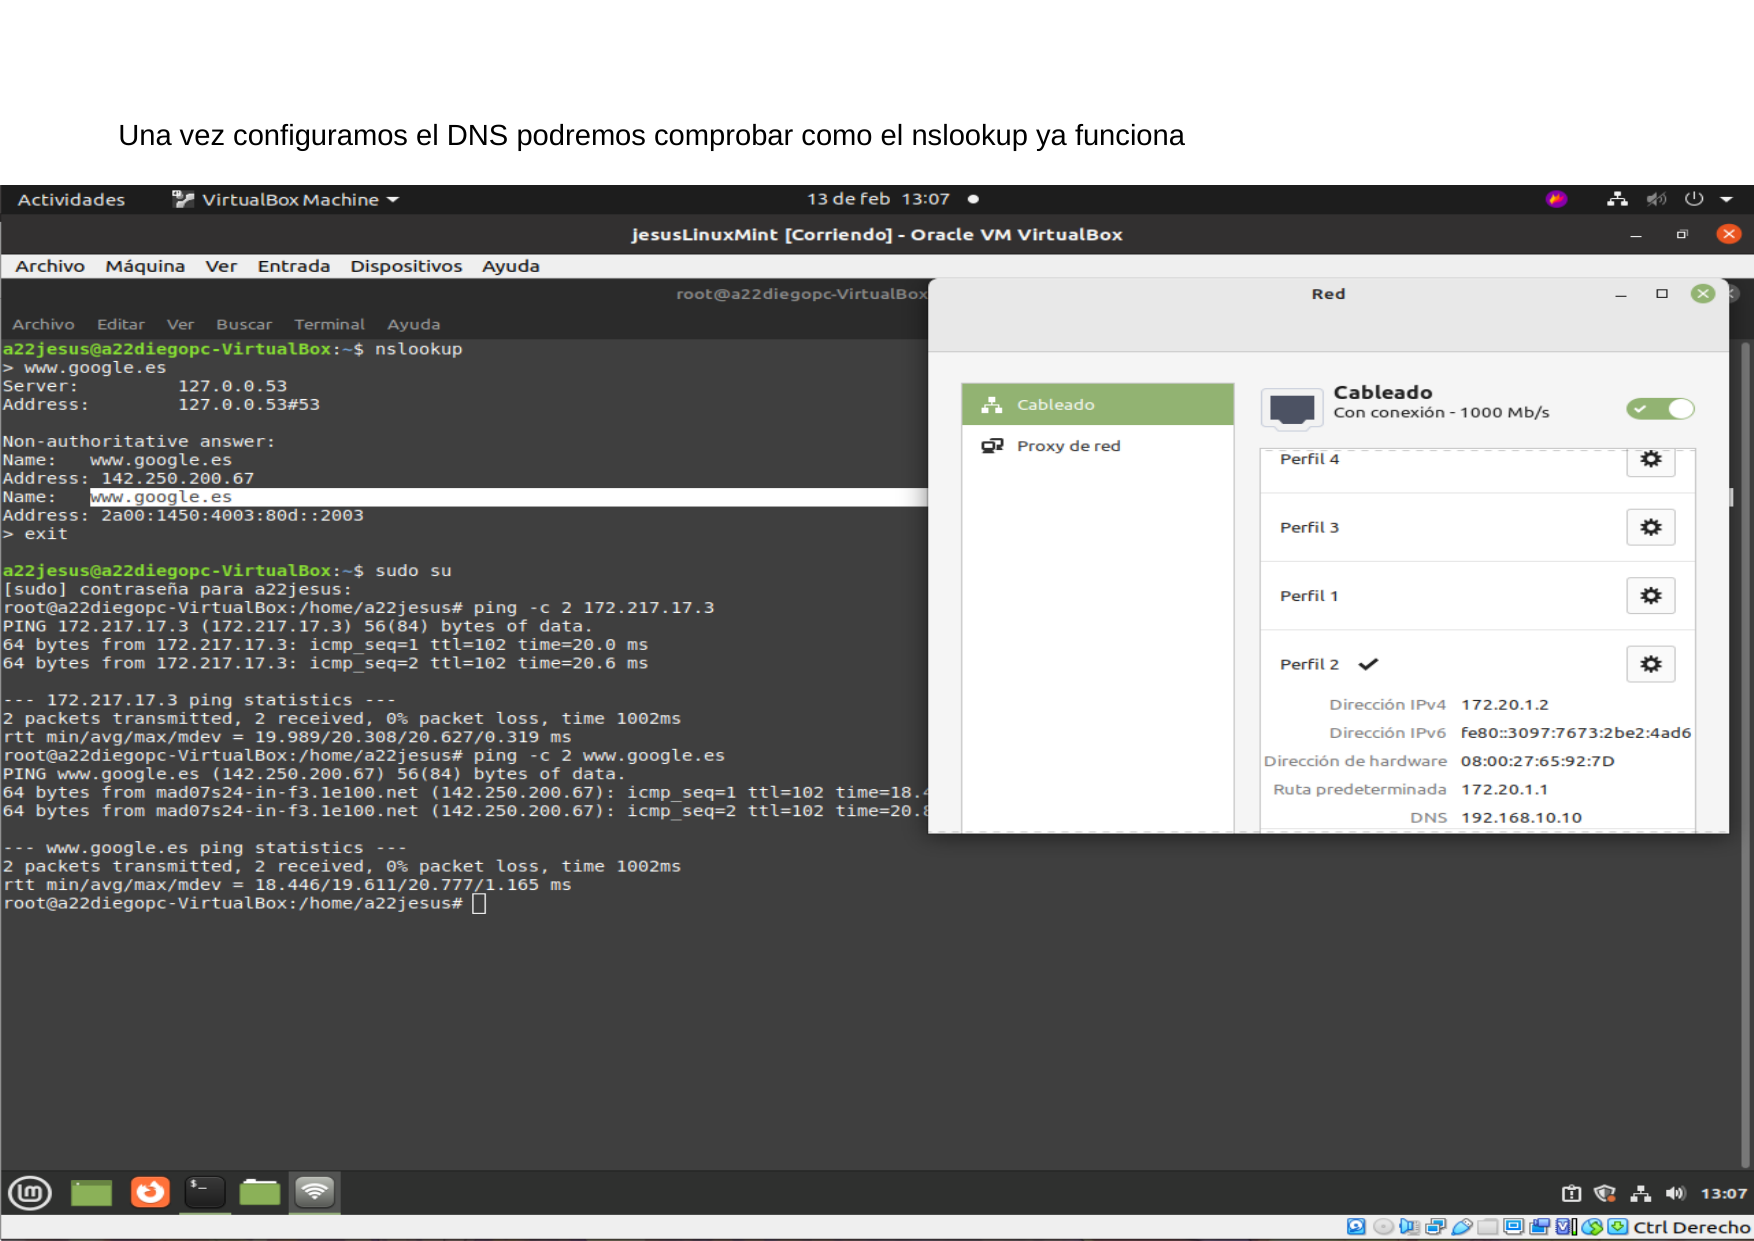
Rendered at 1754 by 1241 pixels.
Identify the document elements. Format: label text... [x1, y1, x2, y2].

picture [0, 185, 1754, 1241]
text Una vez configuramos el DNS podremos comprobar como el nslookup ya funciona [118, 118, 1636, 152]
